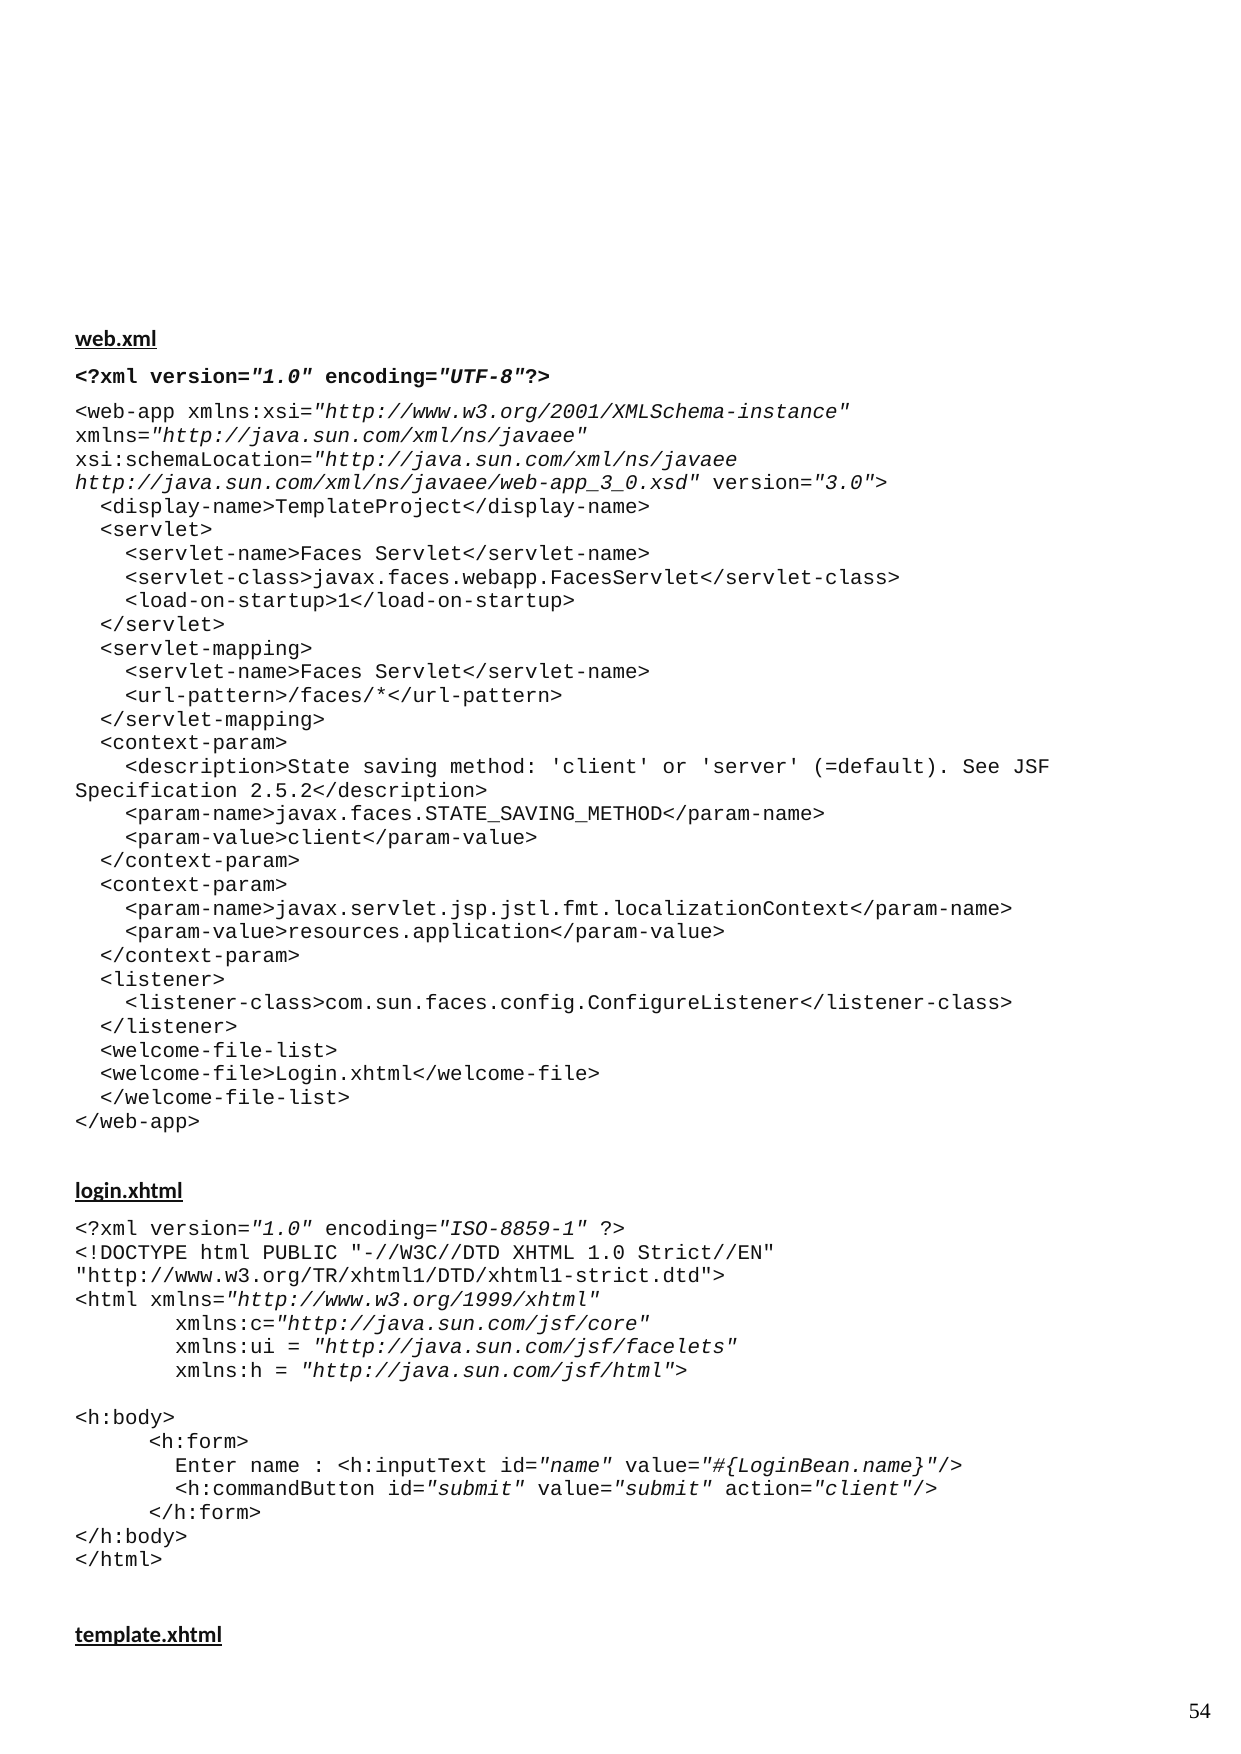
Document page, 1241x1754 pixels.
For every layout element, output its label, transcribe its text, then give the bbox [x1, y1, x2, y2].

text </web-app> [75, 1111, 1211, 1134]
text </h:body> [75, 1526, 1211, 1549]
text <context-param> [75, 732, 1211, 756]
text xmlns:c="http://java.sun.com/jsf/core" [75, 1313, 1211, 1336]
text <?xml version="1.0" encoding="ISO-8859-1" ?> [75, 1218, 1211, 1242]
text <param-name>javax.faces.STATE_SAVING_METHOD</param-name> [75, 803, 1211, 827]
text <h:commandButton id="submit" value="submit" action="client"/> [75, 1478, 1211, 1502]
text <h:form> [75, 1431, 1211, 1455]
text <listener-class>com.sun.faces.config.ConfigureListener</listener-class> [75, 992, 1211, 1016]
text xmlns:h = "http://java.sun.com/jsf/html"> [75, 1360, 1211, 1384]
text <servlet-mapping> [75, 638, 1211, 661]
text web.xml [75, 324, 1211, 352]
text <h:body> [75, 1407, 1211, 1431]
text <url-pattern>/faces/*</url-pattern> [75, 685, 1211, 709]
text Enter name : <h:inputText id="name" value="#{LoginBean.name}"/> [75, 1455, 1211, 1478]
text </html> [75, 1549, 1211, 1573]
text <web-app xmlns:xsi="http://www.w3.org/2001/XMLSchema-instance" xmlns="http://java.sun.com/xml/ns/javaee" xsi:schemaLocation="http://java.sun.com/xml/ns/javaee http://java.sun.com/xml/ns/javaee/web-app_3_0.xsd" version="3.0"> [75, 401, 1211, 496]
text </servlet> [75, 614, 1211, 638]
text <load-on-startup>1</load-on-startup> [75, 590, 1211, 614]
text <listener> [75, 969, 1211, 992]
text <html xmlns="http://www.w3.org/1999/xhtml" [75, 1289, 1211, 1313]
text <servlet> [75, 519, 1211, 543]
text <welcome-file-list> [75, 1040, 1211, 1063]
text <param-value>resources.application</param-value> [75, 921, 1211, 945]
text template.xhtml [75, 1620, 1211, 1648]
text <welcome-file>Login.xhtml</welcome-file> [75, 1063, 1211, 1087]
text xmlns:ui = "http://java.sun.com/jsf/facelets" [75, 1336, 1211, 1360]
text <display-name>TemplateProject</display-name> [75, 496, 1211, 519]
text <param-name>javax.servlet.jsp.jstl.fmt.localizationContext</param-name> [75, 898, 1211, 921]
text </welcome-file-list> [75, 1087, 1211, 1111]
text <description>State saving method: 'client' or 'server' (=default). See JSF Specification 2.5.2</description> [75, 756, 1211, 803]
text </h:form> [75, 1502, 1211, 1526]
text login.xhtml [75, 1176, 1211, 1204]
text </context-param> [75, 945, 1211, 969]
text <servlet-class>javax.faces.webapp.FacesServlet</servlet-class> [75, 567, 1211, 590]
text <param-value>client</param-value> [75, 827, 1211, 851]
text <!DOCTYPE html PUBLIC "-//W3C//DTD XHTML 1.0 Strict//EN" "http://www.w3.org/TR/xhtml1/DTD/xhtml1-strict.dtd"> [75, 1242, 1211, 1289]
text </servlet-mapping> [75, 709, 1211, 732]
text <?xml version="1.0" encoding="UTF-8"?> [75, 366, 1211, 389]
text </listener> [75, 1016, 1211, 1040]
text <context-param> [75, 874, 1211, 898]
text </context-param> [75, 851, 1211, 874]
text <servlet-name>Faces Servlet</servlet-name> [75, 661, 1211, 685]
text <servlet-name>Faces Servlet</servlet-name> [75, 543, 1211, 567]
